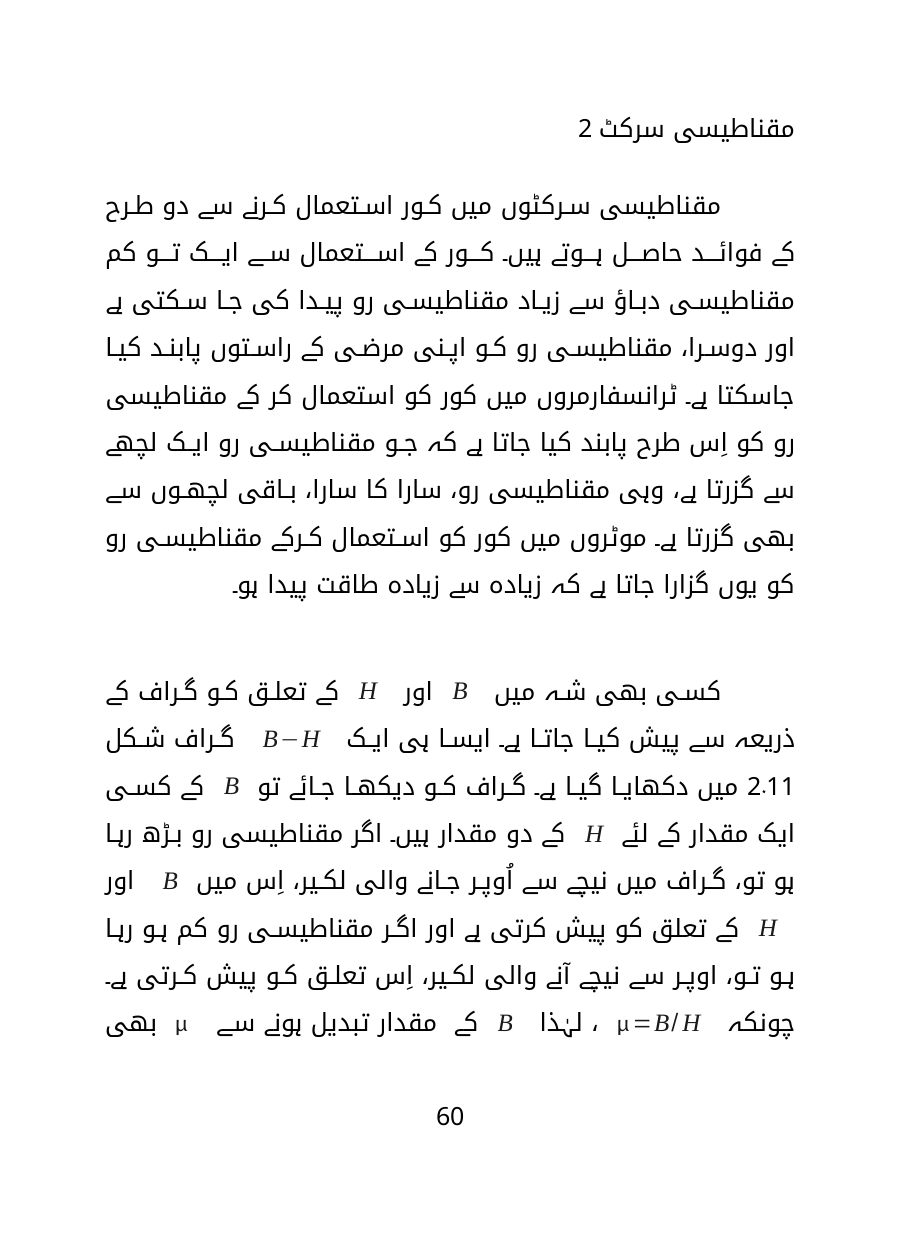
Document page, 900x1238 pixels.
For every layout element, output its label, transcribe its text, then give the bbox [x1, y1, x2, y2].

text مقناطیسی سرکٹوں میں کور استعمال کرنے سے دو طرح کے فوائد حاصل ہوتے ہیں۔ کور کے استعمال سے ایک تو کم مقناطیسی دباؤ سے زیاد مقناطیسی رو پیدا کی جا سکتی ہے اور دوسرا، مقناطیسی رو کو اپنی مرضی کے راستوں پابند کیا جاسکتا ہے۔ ٹرانسفارمروں میں کور کو استعمال کر کے مقناطیسی رو کو اِس طرح پابند کیا جاتا ہے کہ جو مقناطیسی رو ایک لچھے سے گزرتا ہے، وہی مقناطیسی رو، سارا کا سارا، باقی لچھوں سے بھی گزرتا ہے۔ موٹروں میں کور کو استعمال کرکے مقناطیسی رو کو یوں گزارا جاتا ہے کہ زیادہ سے زیادہ طاقت پیدا ہو۔ [105, 182, 795, 609]
text کسی بھی شہ میں اور کے تعلق کو گراف کے ذریعہ سے پیش کیا جاتا ہے۔ ایسا ہی ایک گراف شکل 2.11 میں دکھایا گیا ہے۔ گراف کو دیکھا جائے توکے کسی ایک مقدار کے لئےکے دو مقدار ہیں۔ اگر مقناطیسی رو بڑھ رہا ہو تو، گراف میں نیچے سے اُوپر جانے والی لکیر، اِس میں اور کے تعلق کو پیش کرتی ہے اور اگر مقناطیسی رو کم ہو رہا ہو تو، اوپر سے نیچے آنے والی لکیر، اِس تعلق کو پیش کرتی ہے۔ چونکہ ، لہٰذا کے مقدار تبدیل ہونے سے بھی تبدیل ہوتا ہے۔ باوجود اِس کے ہم مقناطیسی سرکٹوں میں یہ تصور کرتے ہیں کہ ایک مقررہ ہے۔ یہ تصور کر لینے سے عموماً جواب پر زیادہ اصر نہیں پڑتا۔ [105, 668, 795, 1047]
